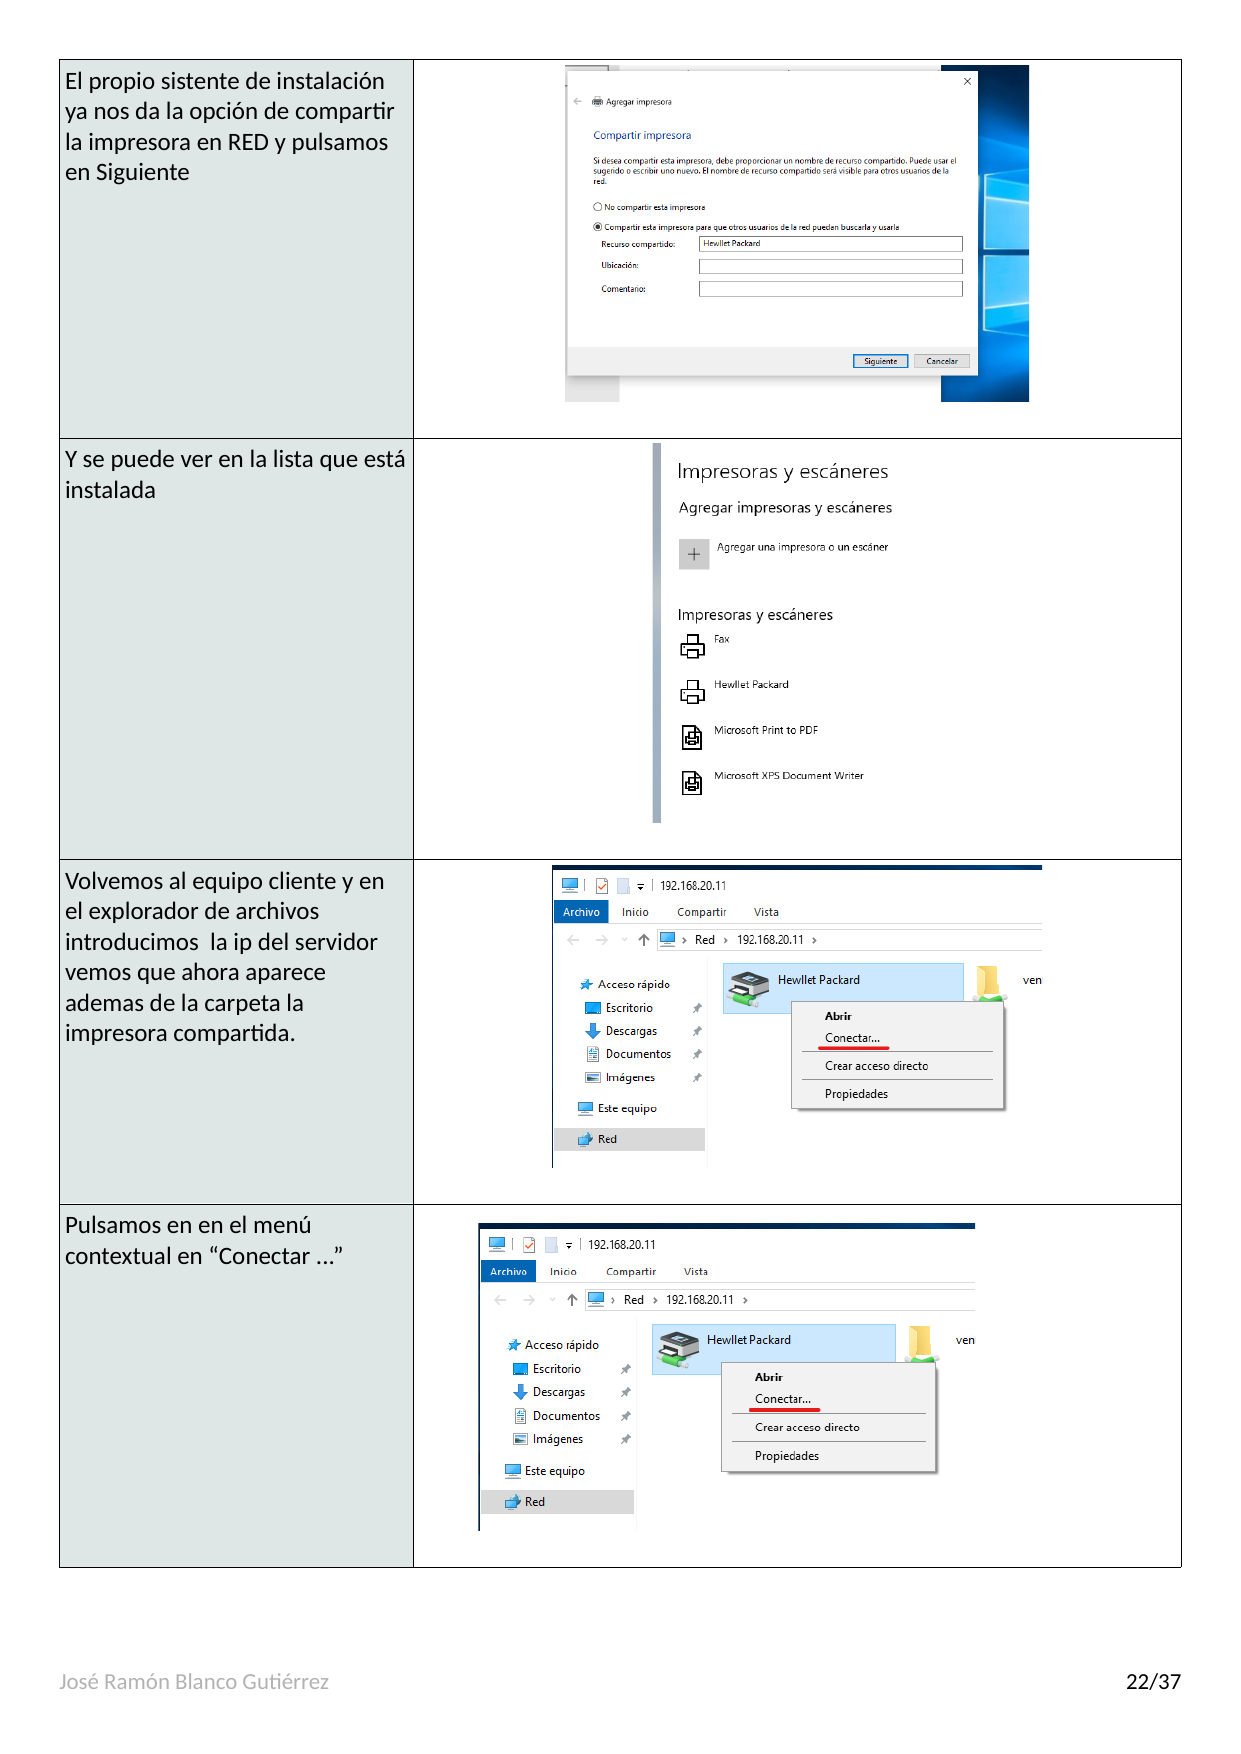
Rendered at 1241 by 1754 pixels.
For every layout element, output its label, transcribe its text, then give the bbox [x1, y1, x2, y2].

table_cell Volvemos al equipo cliente y en el explorador de archivos introducimos la ip del servidor vemos que ahora aparece ademas de la carpeta la impresora compartida. [60, 860, 413, 1203]
table_cell Y se puede ver en la lista que está instalada [60, 439, 413, 859]
table_cell [414, 860, 1181, 1203]
picture [565, 65, 1030, 402]
table_cell El propio sistente de instalación ya nos da la opción de compartir la impresora en RED y pulsamos en Siguiente [60, 60, 413, 438]
table_cell [414, 439, 1181, 859]
table_cell [414, 1205, 1181, 1567]
table_cell Pulsamos en en el menú contextual en “Conectar ...” [60, 1205, 413, 1567]
picture [652, 443, 942, 823]
picture [478, 1223, 976, 1531]
table_cell [414, 60, 1181, 438]
picture [552, 865, 1043, 1168]
